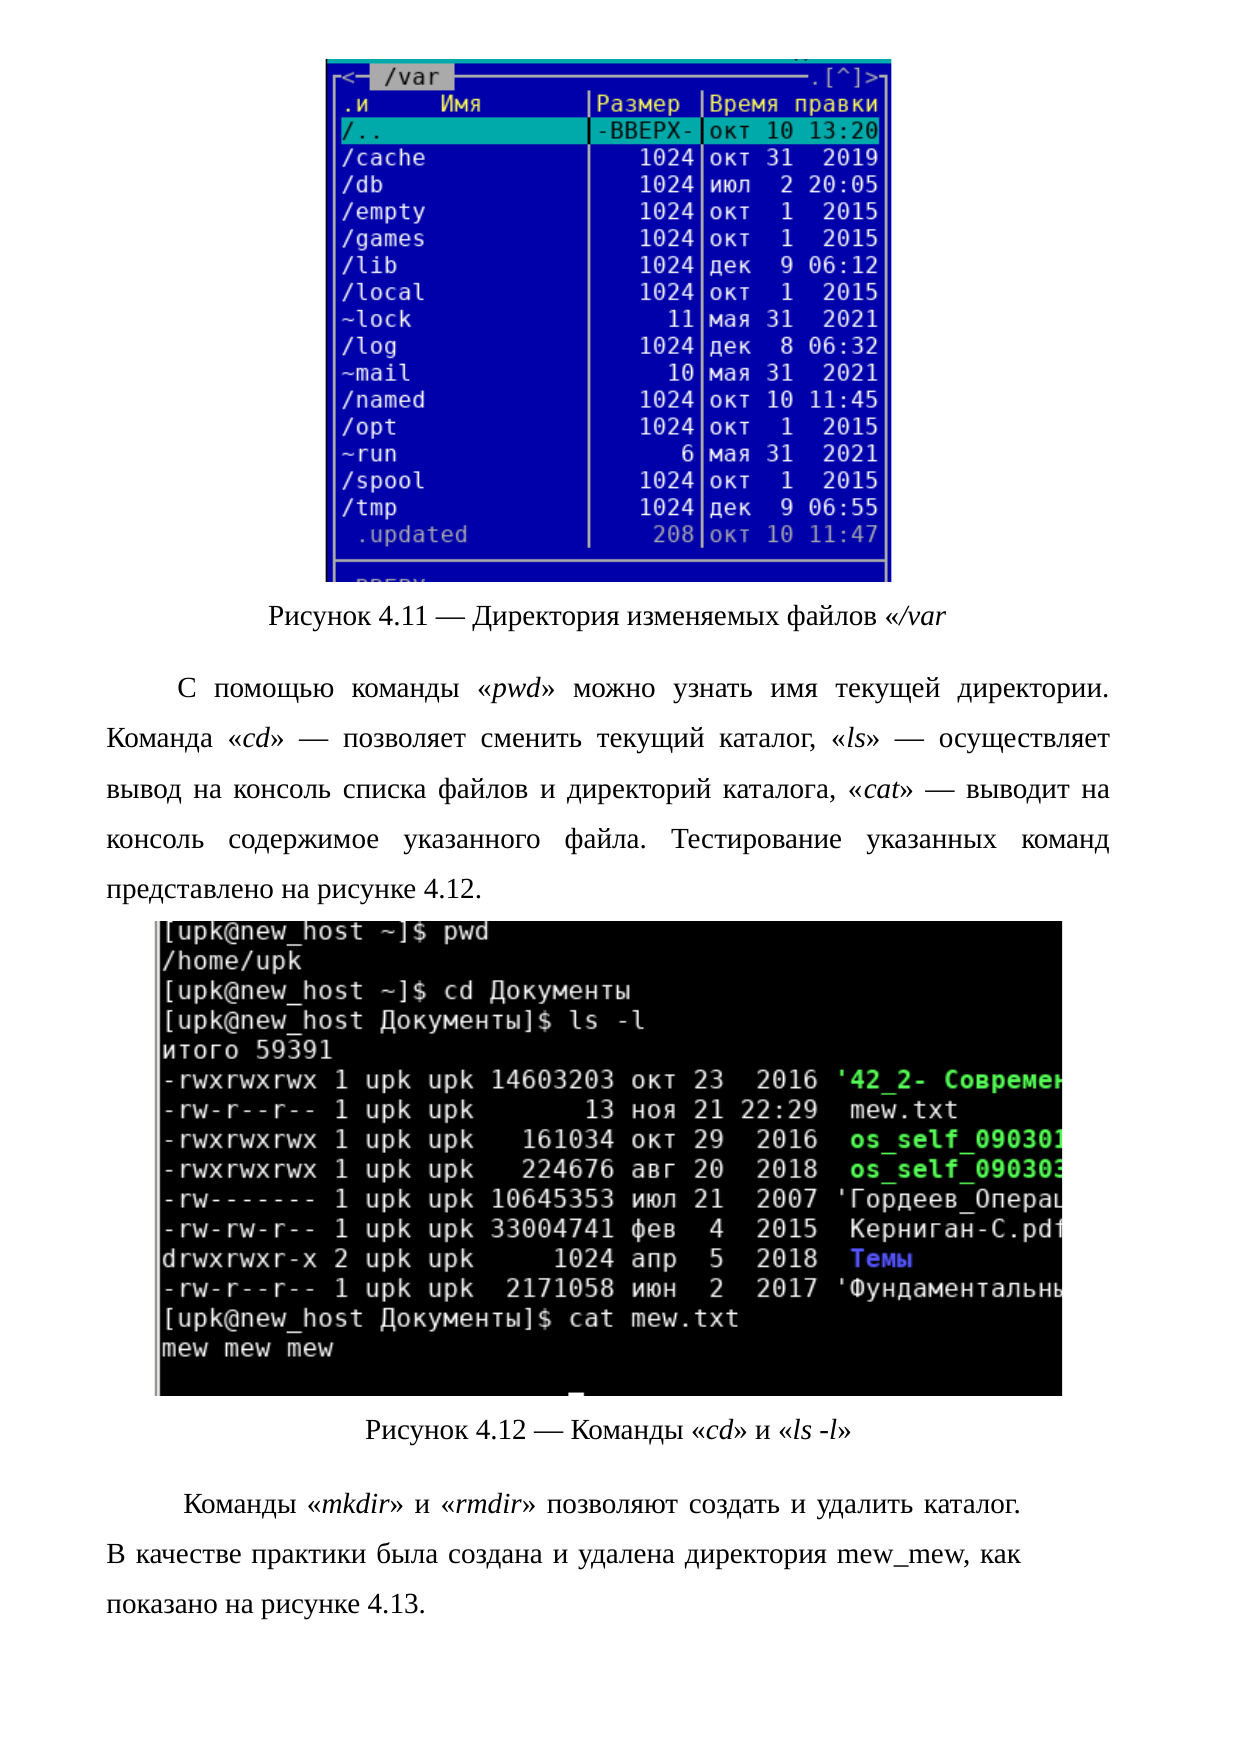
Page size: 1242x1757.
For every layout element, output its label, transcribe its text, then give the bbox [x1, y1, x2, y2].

text С помощью команды «pwd» можно узнать имя текущей директории. Команда «cd» — позволяет сменить текущий каталог, «ls» — осуществляет вывод на консоль списка файлов и директорий каталога, «cat» — выводит на консоль содержимое указанного файла. Тестирование указанных команд представлено на рисунке 4.12. [106, 670, 1110, 905]
picture [154, 921, 1063, 1396]
text Рисунок 4.11 — Директория изменяемых файлов «/var [106, 75, 1110, 632]
text Команды «mkdir» и «rmdir» позволяют создать и удалить каталог. В качестве практики была создана и удалена директория mew_mew, как показано на рисунке 4.13. [106, 1486, 1022, 1620]
picture [325, 59, 892, 582]
text Рисунок 4.12 — Команды «cd» и «ls -l» [106, 934, 1110, 1446]
